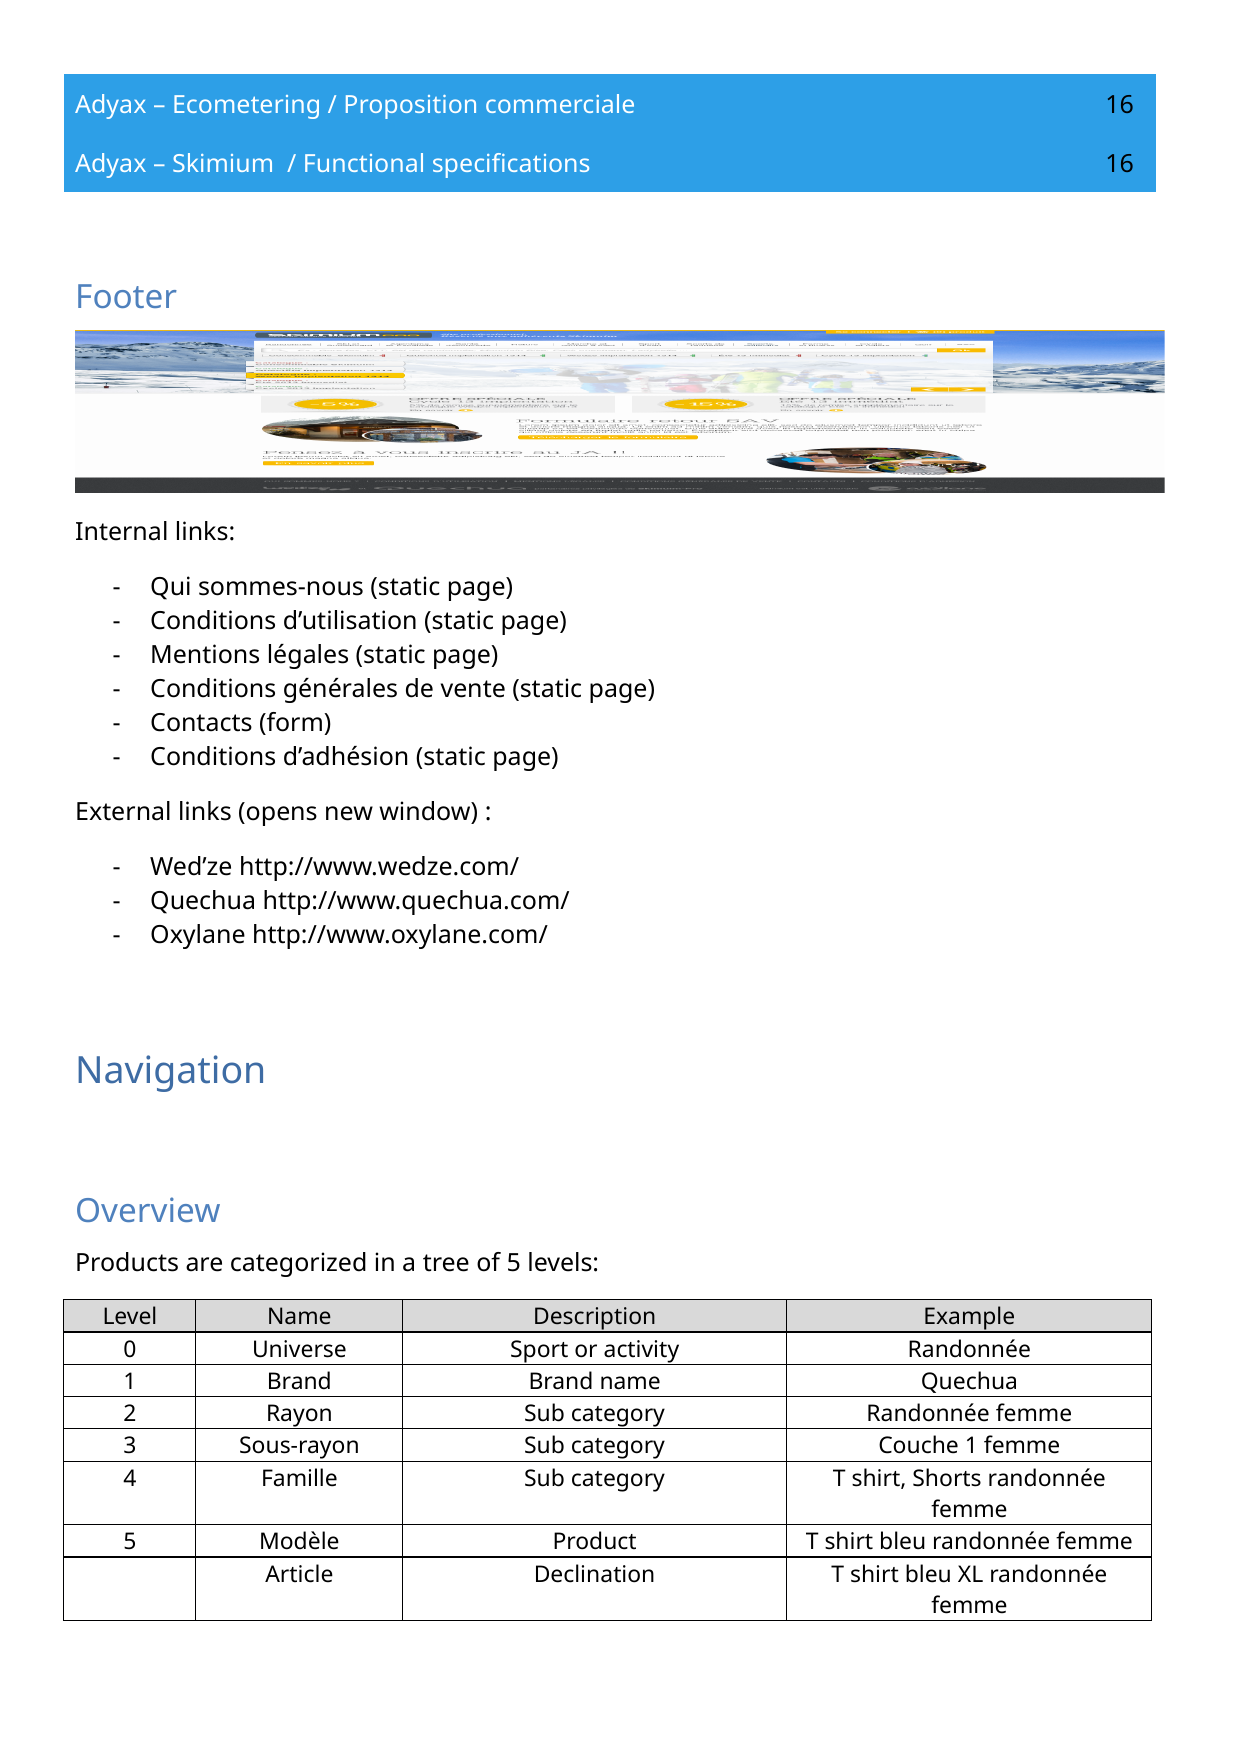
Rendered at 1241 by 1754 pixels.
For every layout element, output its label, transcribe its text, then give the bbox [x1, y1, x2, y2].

table_cell Randonnée [787, 1333, 1151, 1364]
table_cell Brand name [403, 1365, 786, 1396]
table_cell Modèle [196, 1525, 402, 1556]
list Conditions d’adhésion (static page) [112, 738, 1165, 773]
table_header Example [787, 1300, 1151, 1331]
table_cell Sport or activity [403, 1333, 786, 1364]
list Conditions générales de vente (static page) [112, 670, 1165, 704]
table_cell T shirt bleu randonnée femme [787, 1525, 1151, 1556]
list Oxylane http://www.oxylane.com/ [112, 916, 1165, 951]
subtitle Navigation [75, 1043, 1165, 1094]
subtitle Footer [75, 272, 1165, 318]
list Wed’ze http://www.wedze.com/ [112, 848, 1165, 882]
table_cell Universe [196, 1333, 402, 1364]
table_cell 1 [64, 1365, 195, 1396]
table_cell Declination [403, 1558, 786, 1620]
table_header Level [64, 1300, 195, 1331]
table_cell Couche 1 femme [787, 1429, 1151, 1461]
list Qui sommes-nous (static page) [112, 568, 1165, 602]
list Mentions légales (static page) [112, 636, 1165, 670]
table_cell Product [403, 1525, 786, 1556]
text External links (opens new window) : [75, 793, 1165, 827]
table_cell T shirt, Shorts randonnée femme [787, 1462, 1151, 1524]
text Internal links: [75, 513, 1165, 547]
table_cell Article [196, 1558, 402, 1620]
table_cell 0 [64, 1333, 195, 1364]
table_cell Brand [196, 1365, 402, 1396]
table_cell Famille [196, 1462, 402, 1524]
text Products are categorized in a tree of 5 levels: [75, 1244, 1165, 1278]
table_cell Sub category [403, 1397, 786, 1428]
table_header Name [196, 1300, 402, 1331]
table_cell 2 [64, 1397, 195, 1428]
list Contacts (form) [112, 704, 1165, 738]
table_cell Sub category [403, 1429, 786, 1461]
table_cell Sous-rayon [196, 1429, 402, 1461]
table_cell [64, 1558, 195, 1620]
list Conditions d’utilisation (static page) [112, 602, 1165, 636]
list Quechua http://www.quechua.com/ [112, 882, 1165, 916]
table_cell Quechua [787, 1365, 1151, 1396]
table_cell 4 [64, 1462, 195, 1524]
table_cell 5 [64, 1525, 195, 1556]
table_cell T shirt bleu XL randonnée femme [787, 1558, 1151, 1620]
table_cell Rayon [196, 1397, 402, 1428]
picture [75, 330, 1165, 493]
table_header Description [403, 1300, 786, 1331]
table_cell Sub category [403, 1462, 786, 1524]
table_cell Randonnée femme [787, 1397, 1151, 1428]
table_cell 3 [64, 1429, 195, 1461]
subtitle Overview [75, 1186, 1165, 1232]
